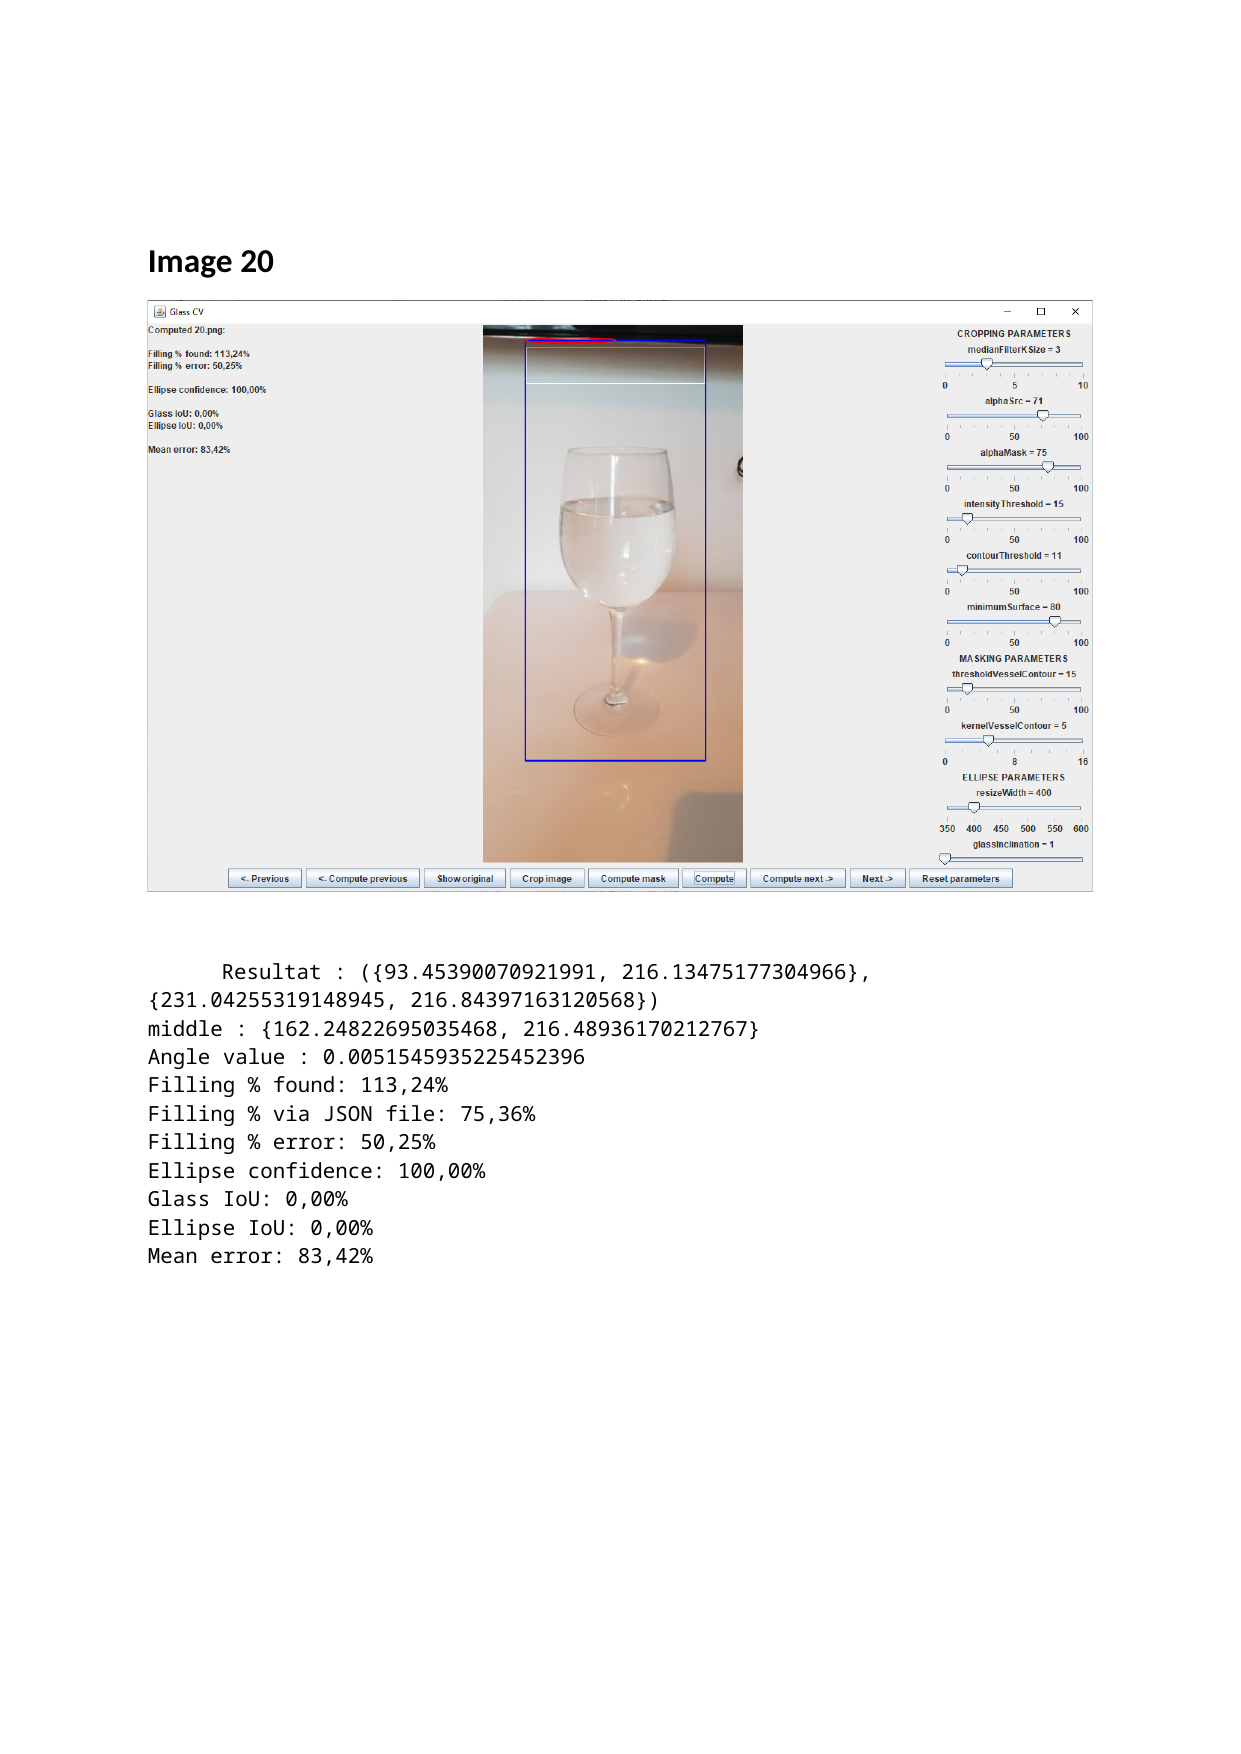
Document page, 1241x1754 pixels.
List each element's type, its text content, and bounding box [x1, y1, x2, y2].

text Filling % found: 113,24% [148, 1071, 1093, 1099]
text Ellipse confidence: 100,00% [148, 1156, 1093, 1184]
text Angle value : 0.0051545935225452396 [148, 1042, 1093, 1071]
text middle : {162.24822695035468, 216.48936170212767} [148, 1014, 1093, 1042]
text Mean error: 83,42% [148, 1241, 1093, 1269]
text Glass IoU: 0,00% [148, 1184, 1093, 1213]
text Filling % error: 50,25% [148, 1127, 1093, 1156]
text Image 20 [148, 240, 1093, 281]
text Filling % via JSON file: 75,36% [148, 1099, 1093, 1127]
text Resultat : ({93.45390070921991, 216.13475177304966},{231.04255319148945, 216.84397163120568}) [148, 957, 1093, 1014]
text Ellipse IoU: 0,00% [148, 1213, 1093, 1241]
